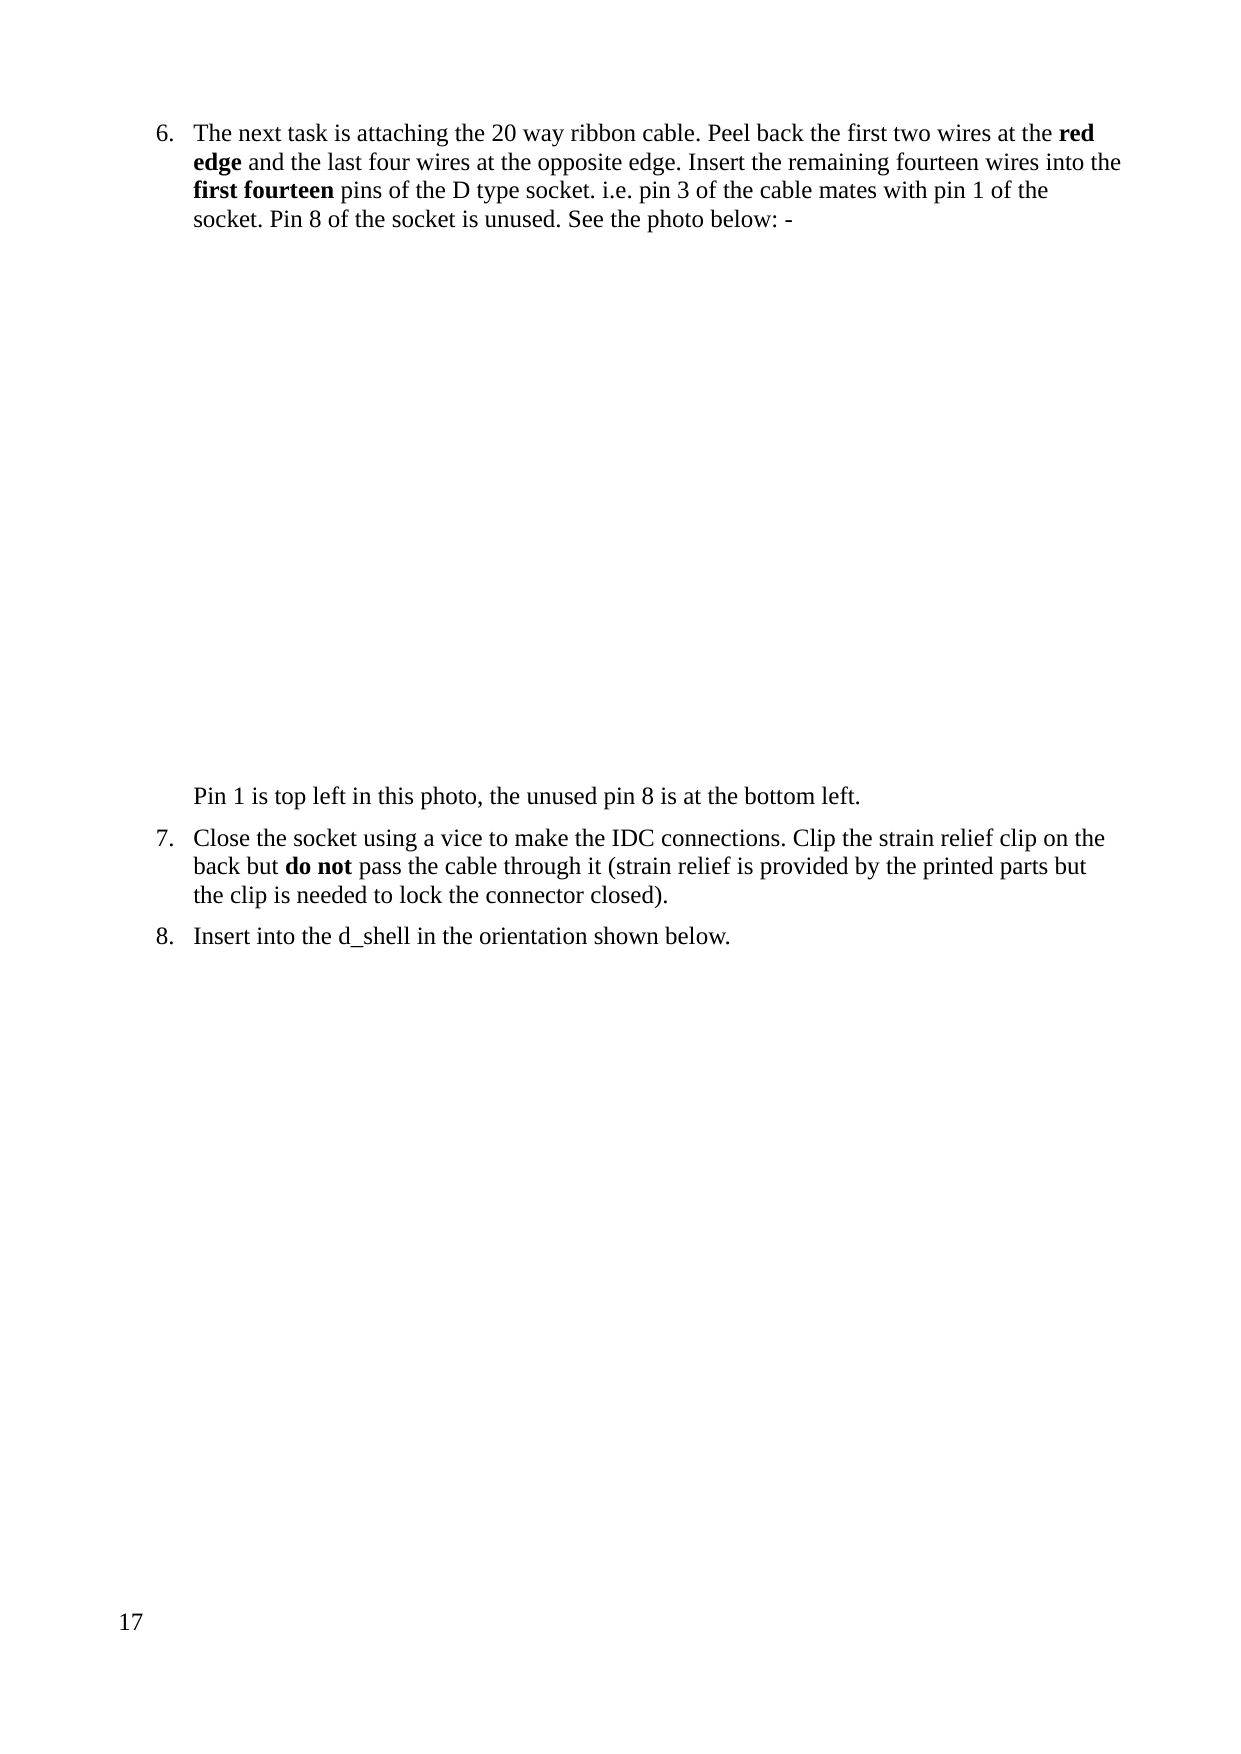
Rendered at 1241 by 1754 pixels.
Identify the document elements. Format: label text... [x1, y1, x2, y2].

list Insert into the d_shell in the orientation shown below. [156, 921, 1122, 950]
list Close the socket using a vice to make the IDC connections. Clip the strain relief clip on the back but do not pass the cable through it (strain relief is provided by the printed parts but the clip is needed to lock the connector closed). [156, 823, 1122, 909]
list The next task is attaching the 20 way ribbon cable. Peel back the first two wires at the red edge and the last four wires at the opposite edge. Insert the remaining fourteen wires into the first fourteen pins of the D type socket. i.e. pin 3 of the cable mates with pin 1 of the socket. Pin 8 of the socket is unused. See the photo below: - [156, 118, 1122, 233]
list Pin 1 is top left in this photo, the unused pin 8 is at the bottom left. [156, 781, 1122, 810]
